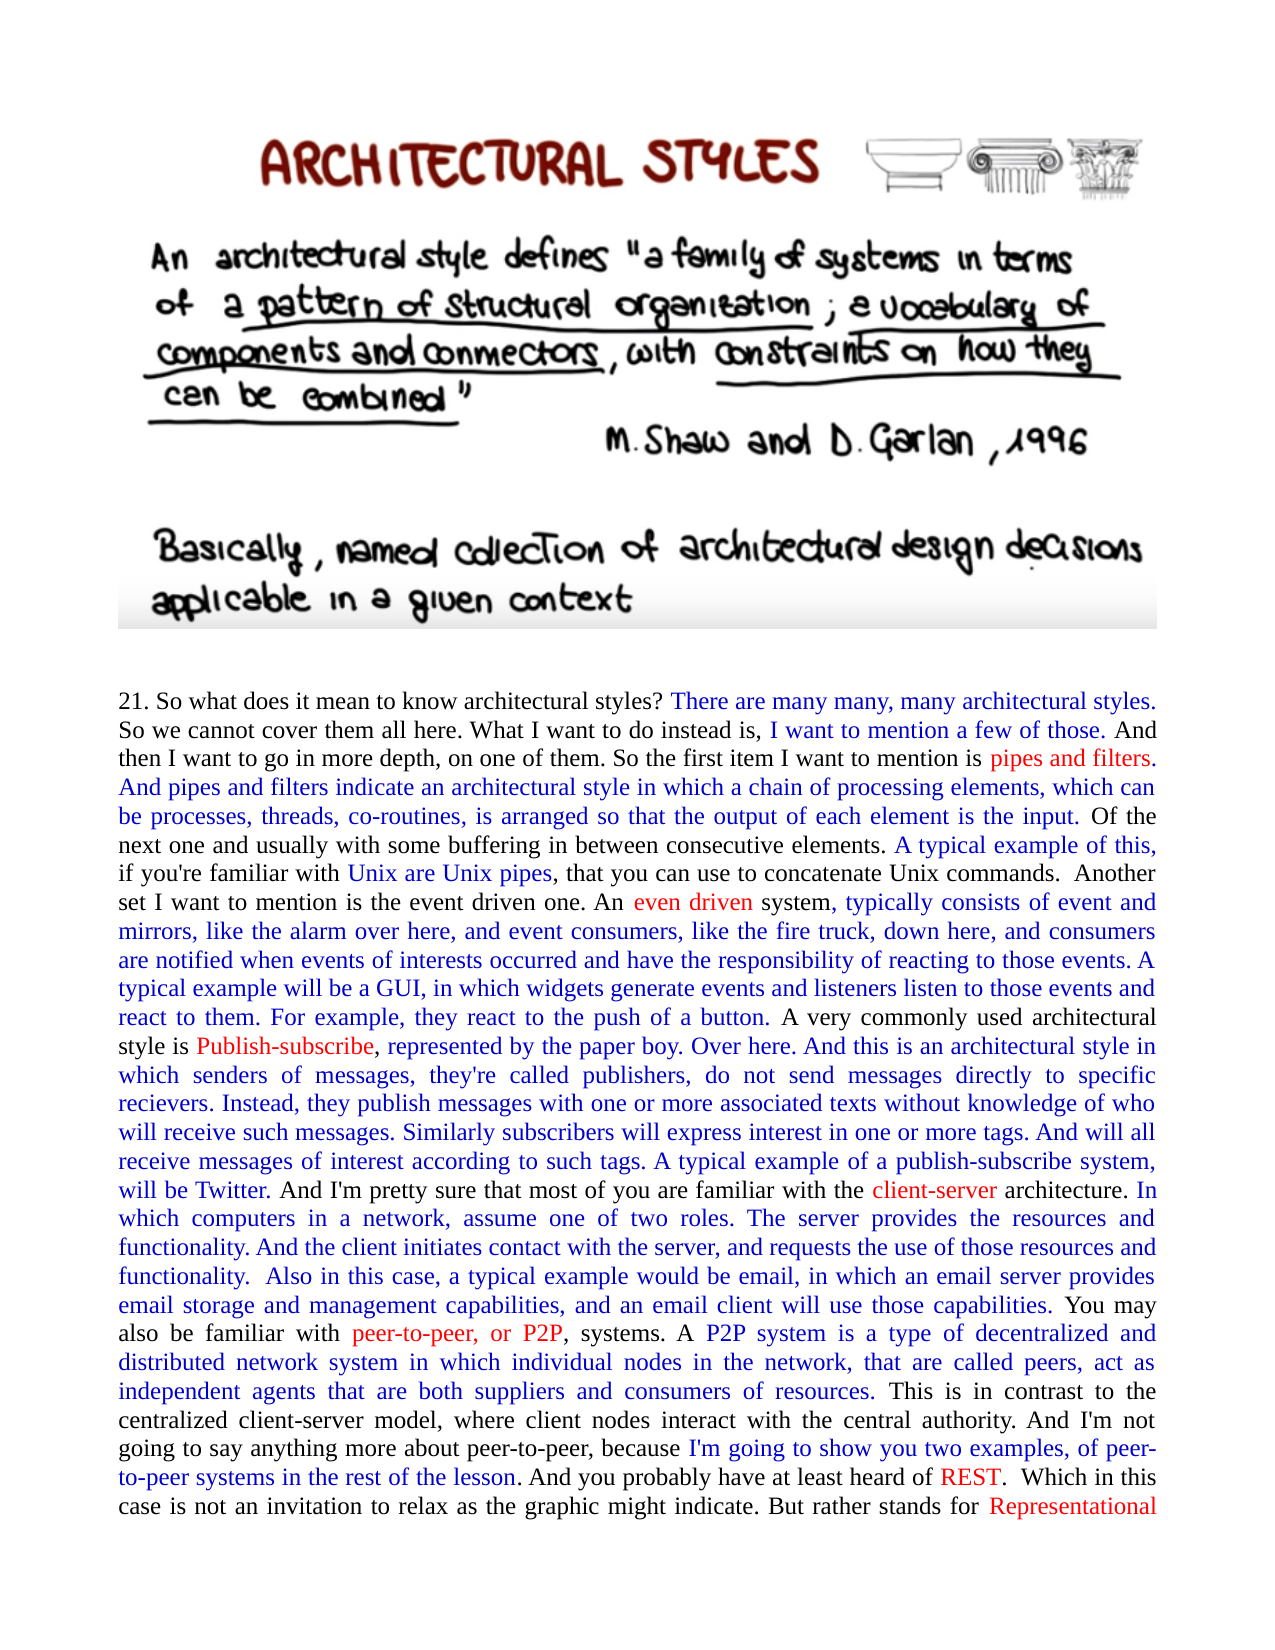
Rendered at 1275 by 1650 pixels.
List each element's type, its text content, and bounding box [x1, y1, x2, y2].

text 21. So what does it mean to know architectural styles? There are many many, many architectural styles. So we cannot cover them all here. What I want to do instead is, I want to mention a few of those. And then I want to go in more depth, on one of them. So the first item I want to mention is pipes and filters. And pipes and filters indicate an architectural style in which a chain of processing elements, which can be processes, threads, co-routines, is arranged so that the output of each element is the input. Of the next one and usually with some buffering in between consecutive elements. A typical example of this, if you're familiar with Unix are Unix pipes, that you can use to concatenate Unix commands. Another set I want to mention is the event driven one. An even driven system, typically consists of event and mirrors, like the alarm over here, and event consumers, like the fire truck, down here, and consumers are notified when events of interests occurred and have the responsibility of reacting to those events. A typical example will be a GUI, in which widgets generate events and listeners listen to those events and react to them. For example, they react to the push of a button. A very commonly used architectural style is Publish-subscribe, represented by the paper boy. Over here. And this is an architectural style in which senders of messages, they're called publishers, do not send messages directly to specific recievers. Instead, they publish messages with one or more associated texts without knowledge of who will receive such messages. Similarly subscribers will express interest in one or more tags. And will all receive messages of interest according to such tags. A typical example of a publish-subscribe system, will be Twitter. And I'm pretty sure that most of you are familiar with the client-server architecture. In which computers in a network, assume one of two roles. The server provides the resources and functionality. And the client initiates contact with the server, and requests the use of those resources and functionality. Also in this case, a typical example would be email, in which an email server provides email storage and management capabilities, and an email client will use those capabilities. You may also be familiar with peer-to-peer, or P2P, systems. A P2P system is a type of decentralized and distributed network system in which individual nodes in the network, that are called peers, act as independent agents that are both suppliers and consumers of resources. This is in contrast to the centralized client-server model, where client nodes interact with the central authority. And I'm not going to say anything more about peer-to-peer, because I'm going to show you two examples, of peer-to-peer systems in the rest of the lesson. And you probably have at least heard of REST. Which in this case is not an invitation to relax as the graphic might indicate. But rather stands for Representational [118, 686, 1157, 1520]
picture [118, 118, 1157, 629]
